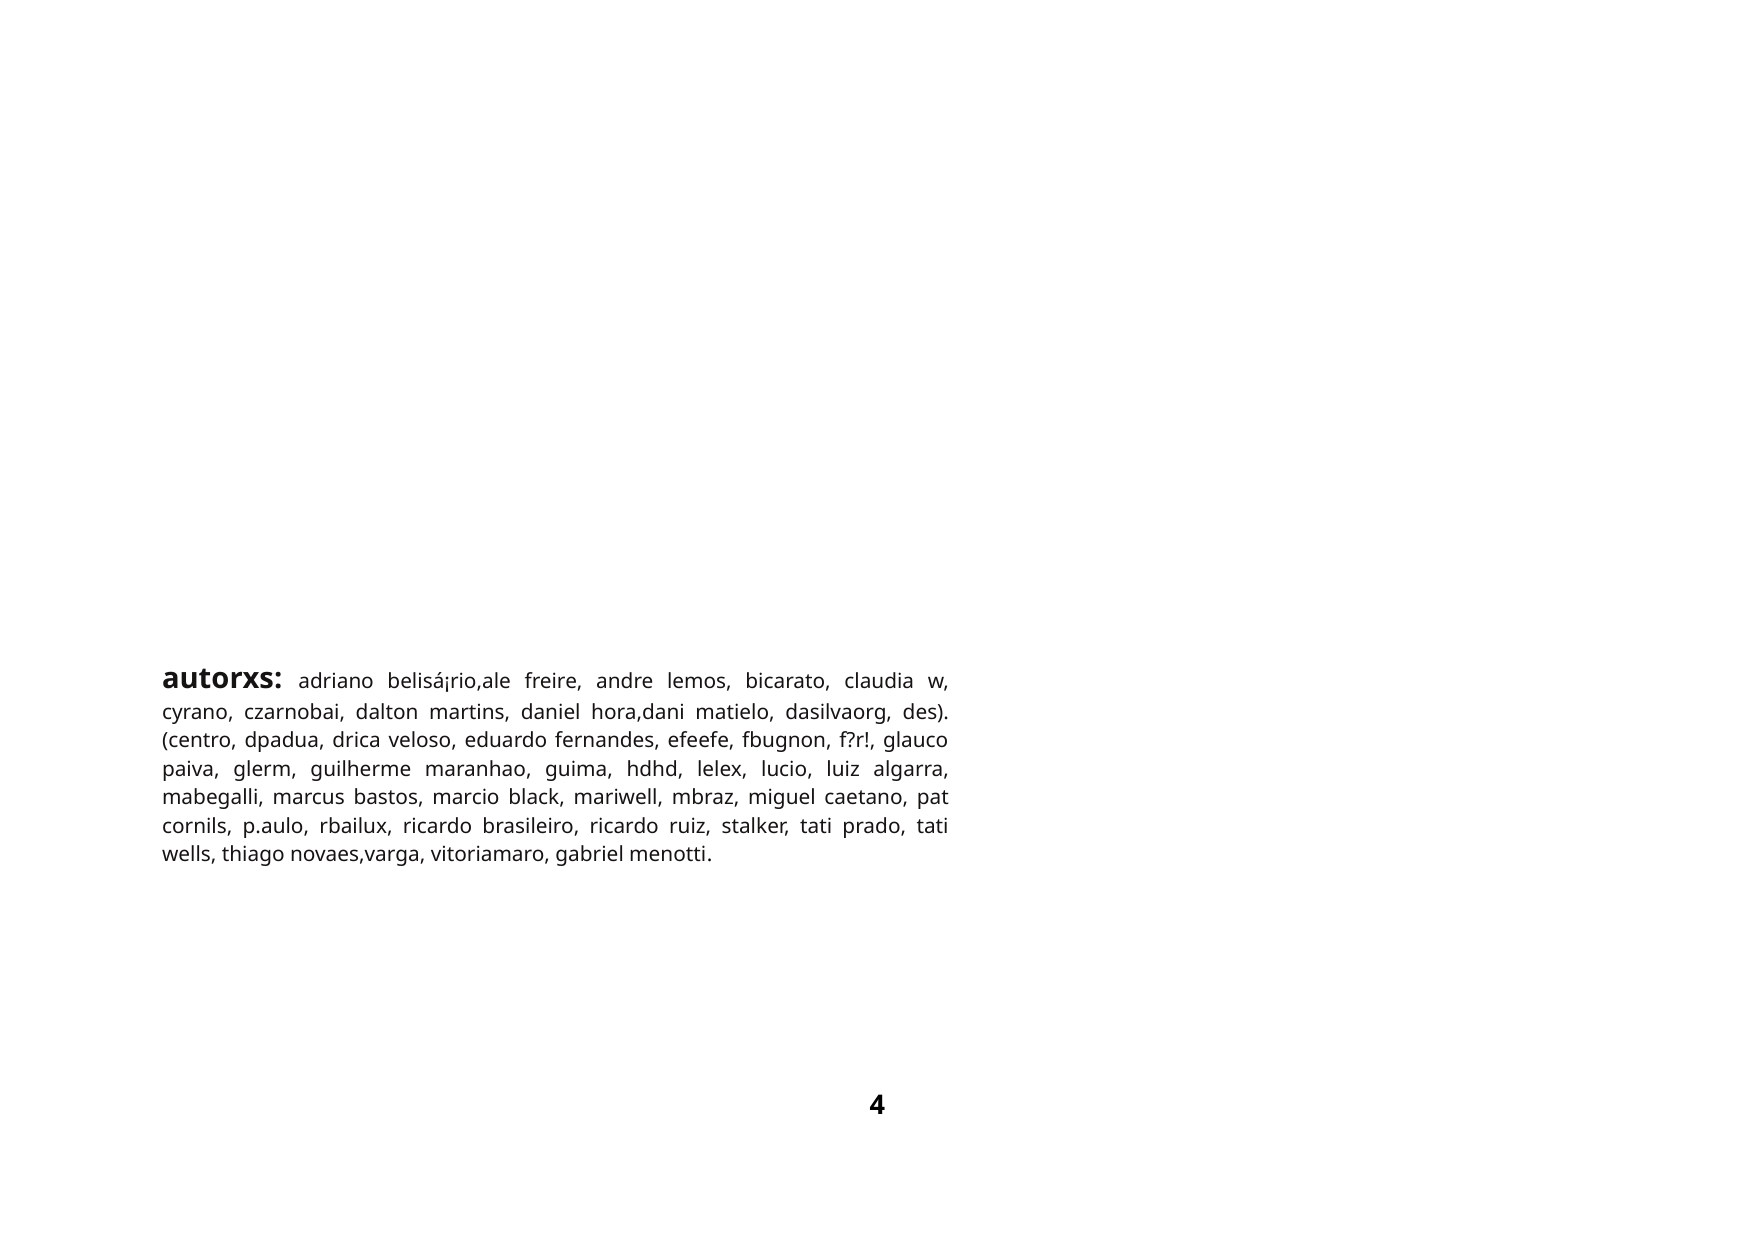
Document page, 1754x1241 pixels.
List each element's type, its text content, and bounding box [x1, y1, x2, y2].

text autorxs: adriano belisá¡rio,ale freire, andre lemos, bicarato, claudia w, cyrano, czarnobai, dalton martins, daniel hora,dani matielo, dasilvaorg, des).(centro, dpadua, drica veloso, eduardo fernandes, efeefe, fbugnon, f?r!, glauco paiva, glerm, guilherme maranhao, guima, hdhd, lelex, lucio, luiz algarra, mabegalli, marcus bastos, marcio black, mariwell, mbraz, miguel caetano, pat cornils, p.aulo, rbailux, ricardo brasileiro, ricardo ruiz, stalker, tati prado, tati wells, thiago novaes,varga, vitoriamaro, gabriel menotti. [162, 657, 950, 868]
